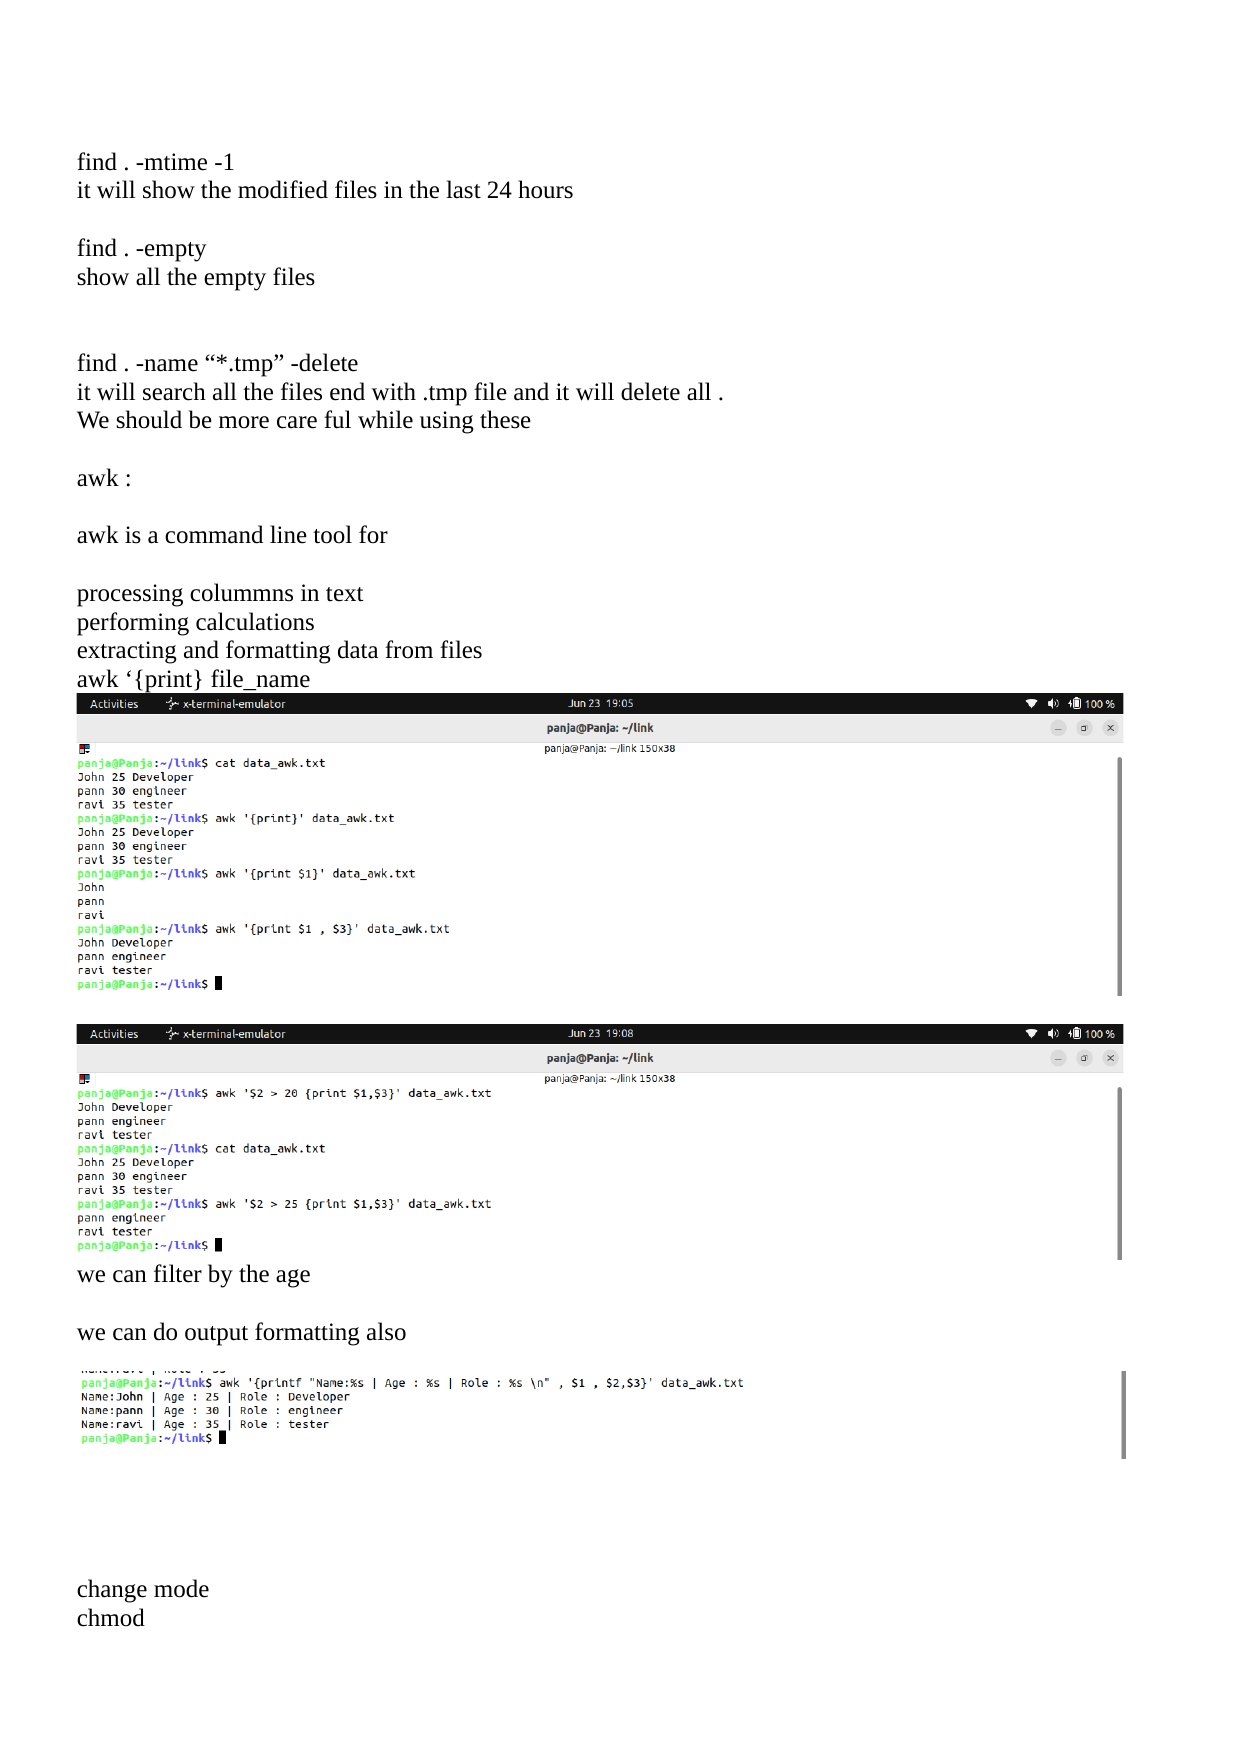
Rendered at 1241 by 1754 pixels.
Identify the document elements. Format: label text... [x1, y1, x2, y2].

text extracting and formatting data from files [77, 636, 1123, 664]
text performing calculations [77, 607, 1123, 636]
text we can filter by the age [77, 1260, 1123, 1288]
text We should be more care ful while using these [77, 406, 1123, 434]
text awk : [77, 463, 1123, 492]
text processing colummns in text [77, 578, 1123, 607]
text change mode [77, 1574, 1123, 1603]
text awk is a command line tool for [77, 521, 1123, 549]
picture [80, 1371, 1128, 1459]
picture [76, 693, 1124, 996]
text find . -mtime -1 [77, 147, 1123, 176]
text find . -name “*.tmp” -delete [77, 348, 1123, 377]
text we can do output formatting also [77, 1317, 1123, 1346]
text show all the empty files [77, 262, 1123, 291]
text awk ‘{print} file_name [77, 664, 1123, 693]
text chmod [77, 1603, 1123, 1632]
text it will show the modified files in the last 24 hours [77, 176, 1123, 204]
picture [76, 1024, 1124, 1260]
text it will search all the files end with .tmp file and it will delete all . [77, 377, 1123, 406]
text find . -empty [77, 233, 1123, 262]
